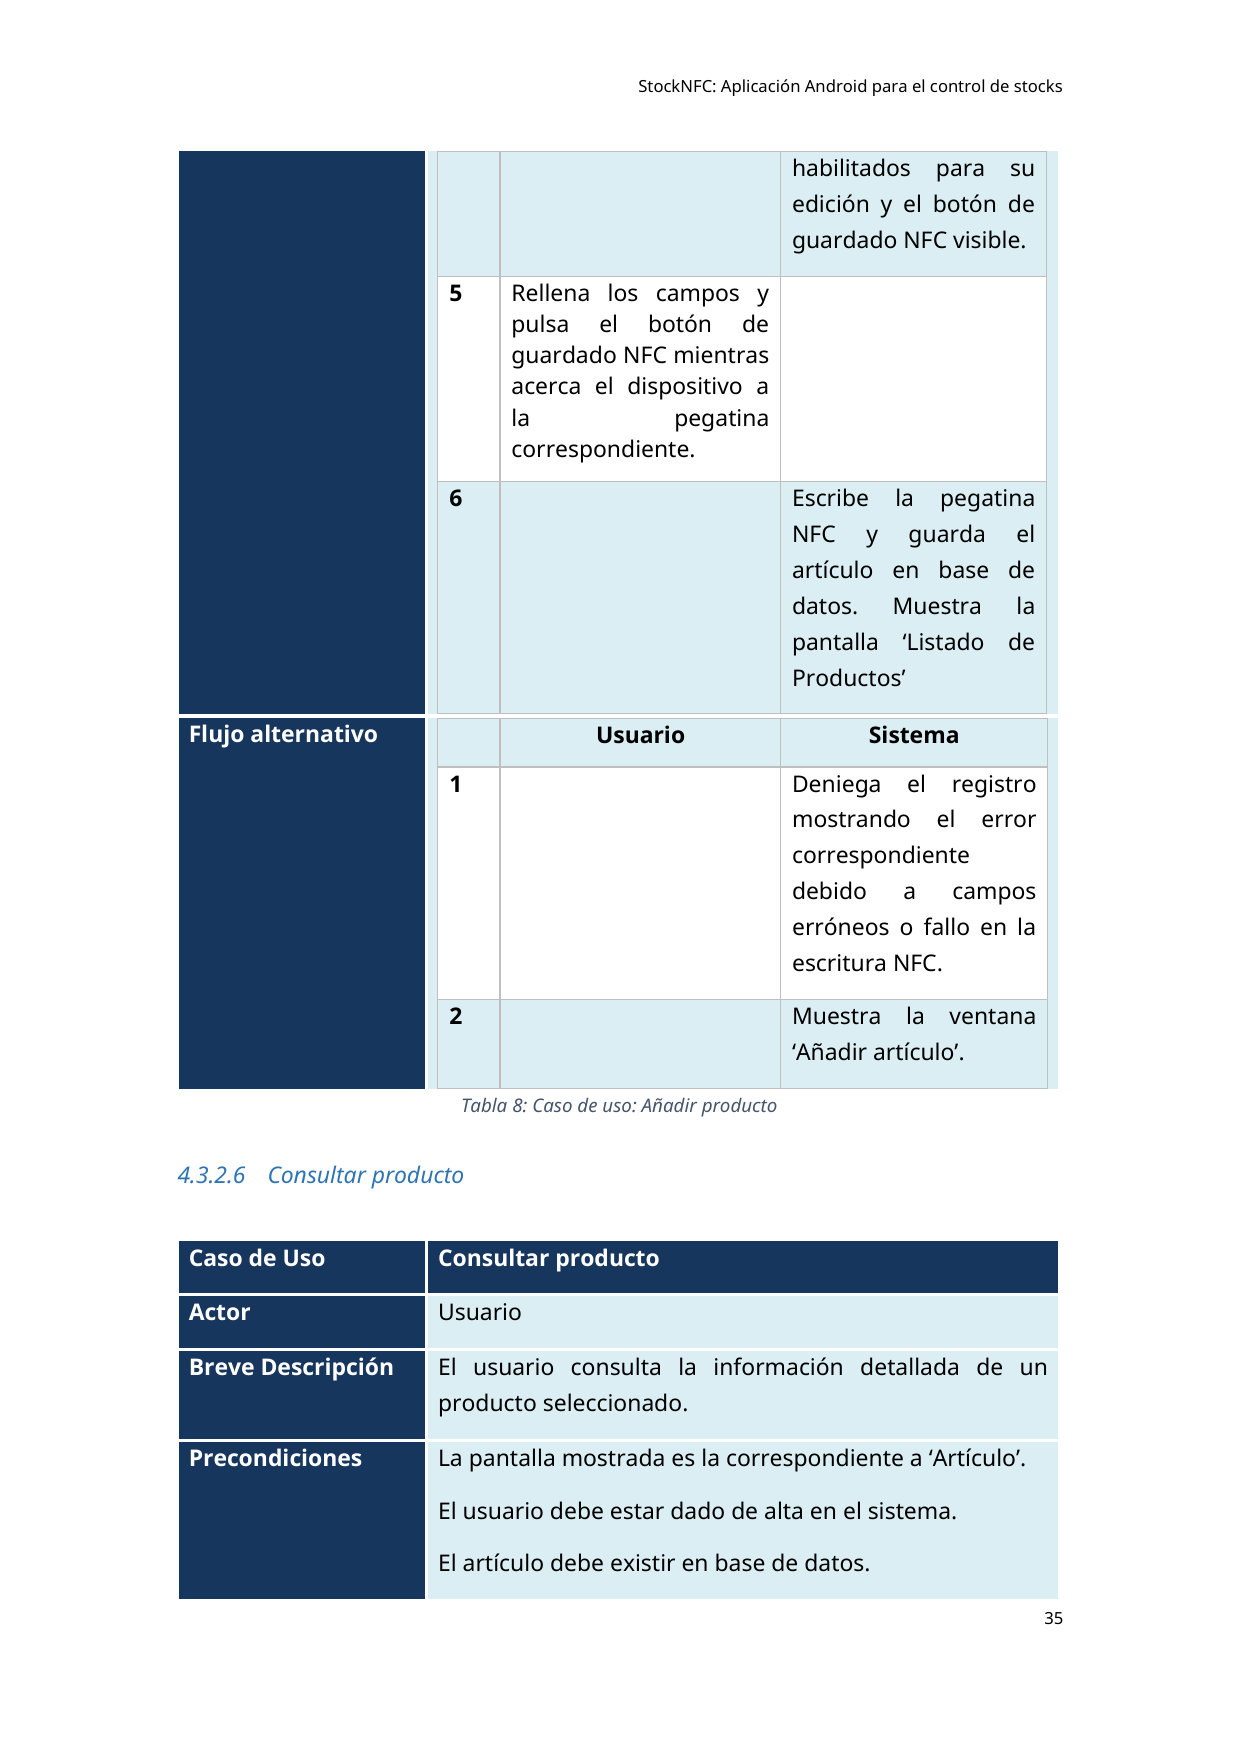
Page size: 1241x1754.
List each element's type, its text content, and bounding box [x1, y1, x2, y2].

table_cell Muestra la ventana ‘Añadir artículo’. [781, 1000, 1047, 1088]
table_cell [428, 718, 437, 1089]
table_cell El usuario consulta la información detallada de un producto seleccionado. [428, 1351, 1058, 1439]
table_cell [1048, 718, 1058, 1089]
table_cell habilitados para su edición y el botón de guardado NFC visible. [781, 152, 1046, 276]
table_cell [501, 768, 780, 999]
table_cell [438, 152, 499, 276]
table_header Usuario [501, 719, 780, 766]
table_cell [179, 151, 425, 714]
text Tabla 8: Caso de uso: Añadir producto [177, 1092, 1063, 1117]
table_cell Deniega el registro mostrando el error correspondiente debido a campos erróneos o fallo en la escritura NFC. [781, 768, 1047, 999]
table_cell Flujo alternativo [179, 718, 425, 1089]
table_cell 6 [438, 482, 499, 713]
table_cell Escribe la pegatina NFC y guarda el artículo en base de datos. Muestra la pantalla ‘Listado de Productos’ [781, 482, 1046, 713]
table_cell [781, 277, 1046, 481]
subtitle Consultar producto [177, 1159, 1063, 1190]
table_cell 5 [438, 277, 499, 481]
table_cell 2 [438, 1000, 499, 1088]
table_cell Rellena los campos y pulsa el botón de guardado NFC mientras acerca el dispositivo a la pegatina correspondiente. [501, 277, 780, 481]
table_cell Usuario [428, 1296, 1058, 1348]
table_header Sistema [781, 719, 1047, 766]
table_cell Precondiciones [179, 1442, 425, 1599]
table_cell [1047, 151, 1058, 714]
table_cell [501, 1000, 780, 1088]
table_cell Actor [179, 1296, 425, 1348]
table_header Consultar producto [428, 1241, 1058, 1293]
table_cell La pantalla mostrada es la correspondiente a ‘Artículo’. El usuario debe estar dado de alta en el sistema. El artículo debe existir en base de datos. [428, 1442, 1058, 1599]
table_cell 1 [438, 768, 499, 999]
table_header [438, 719, 499, 766]
table_cell [501, 152, 780, 276]
table_header Caso de Uso [179, 1241, 425, 1293]
table_cell [501, 482, 780, 713]
table_cell [428, 151, 437, 714]
table_cell Breve Descripción [179, 1351, 425, 1439]
